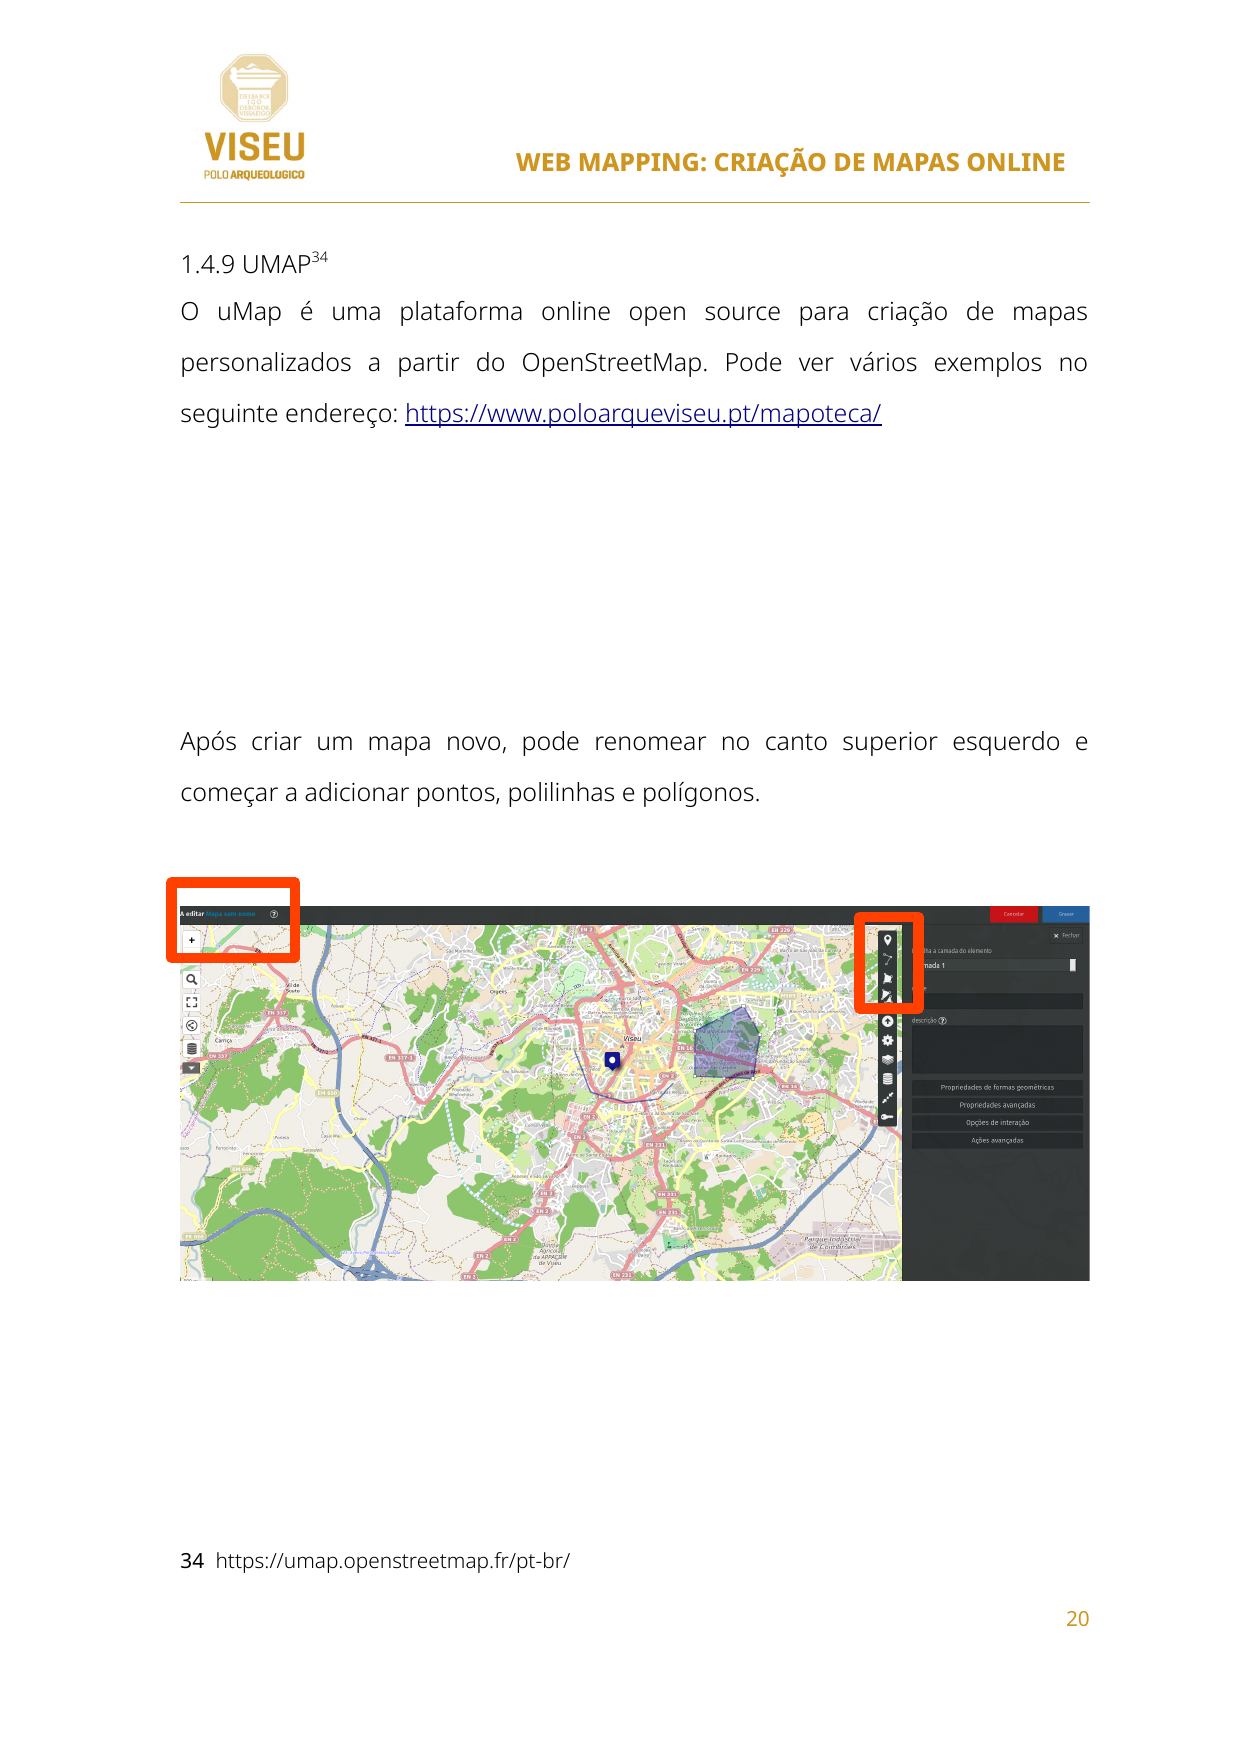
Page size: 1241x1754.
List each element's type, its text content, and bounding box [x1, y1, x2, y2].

picture [180, 906, 1090, 1281]
text https://umap.openstreetmap.fr/pt-br/ [180, 1547, 1090, 1575]
subtitle 1.4.9 Umap [180, 247, 1090, 281]
text Após criar um mapa novo, pode renomear no canto superior esquerdo e começar a adicionar pontos, polilinhas e polígonos. [180, 724, 1090, 809]
picture [180, 906, 290, 953]
text O uMap é uma plataforma online open source para criação de mapas personalizados a partir do OpenStreetMap. Pode ver vários exemplos no seguinte endereço: https://www.poloarqueviseu.pt/mapoteca/ [180, 293, 1090, 430]
